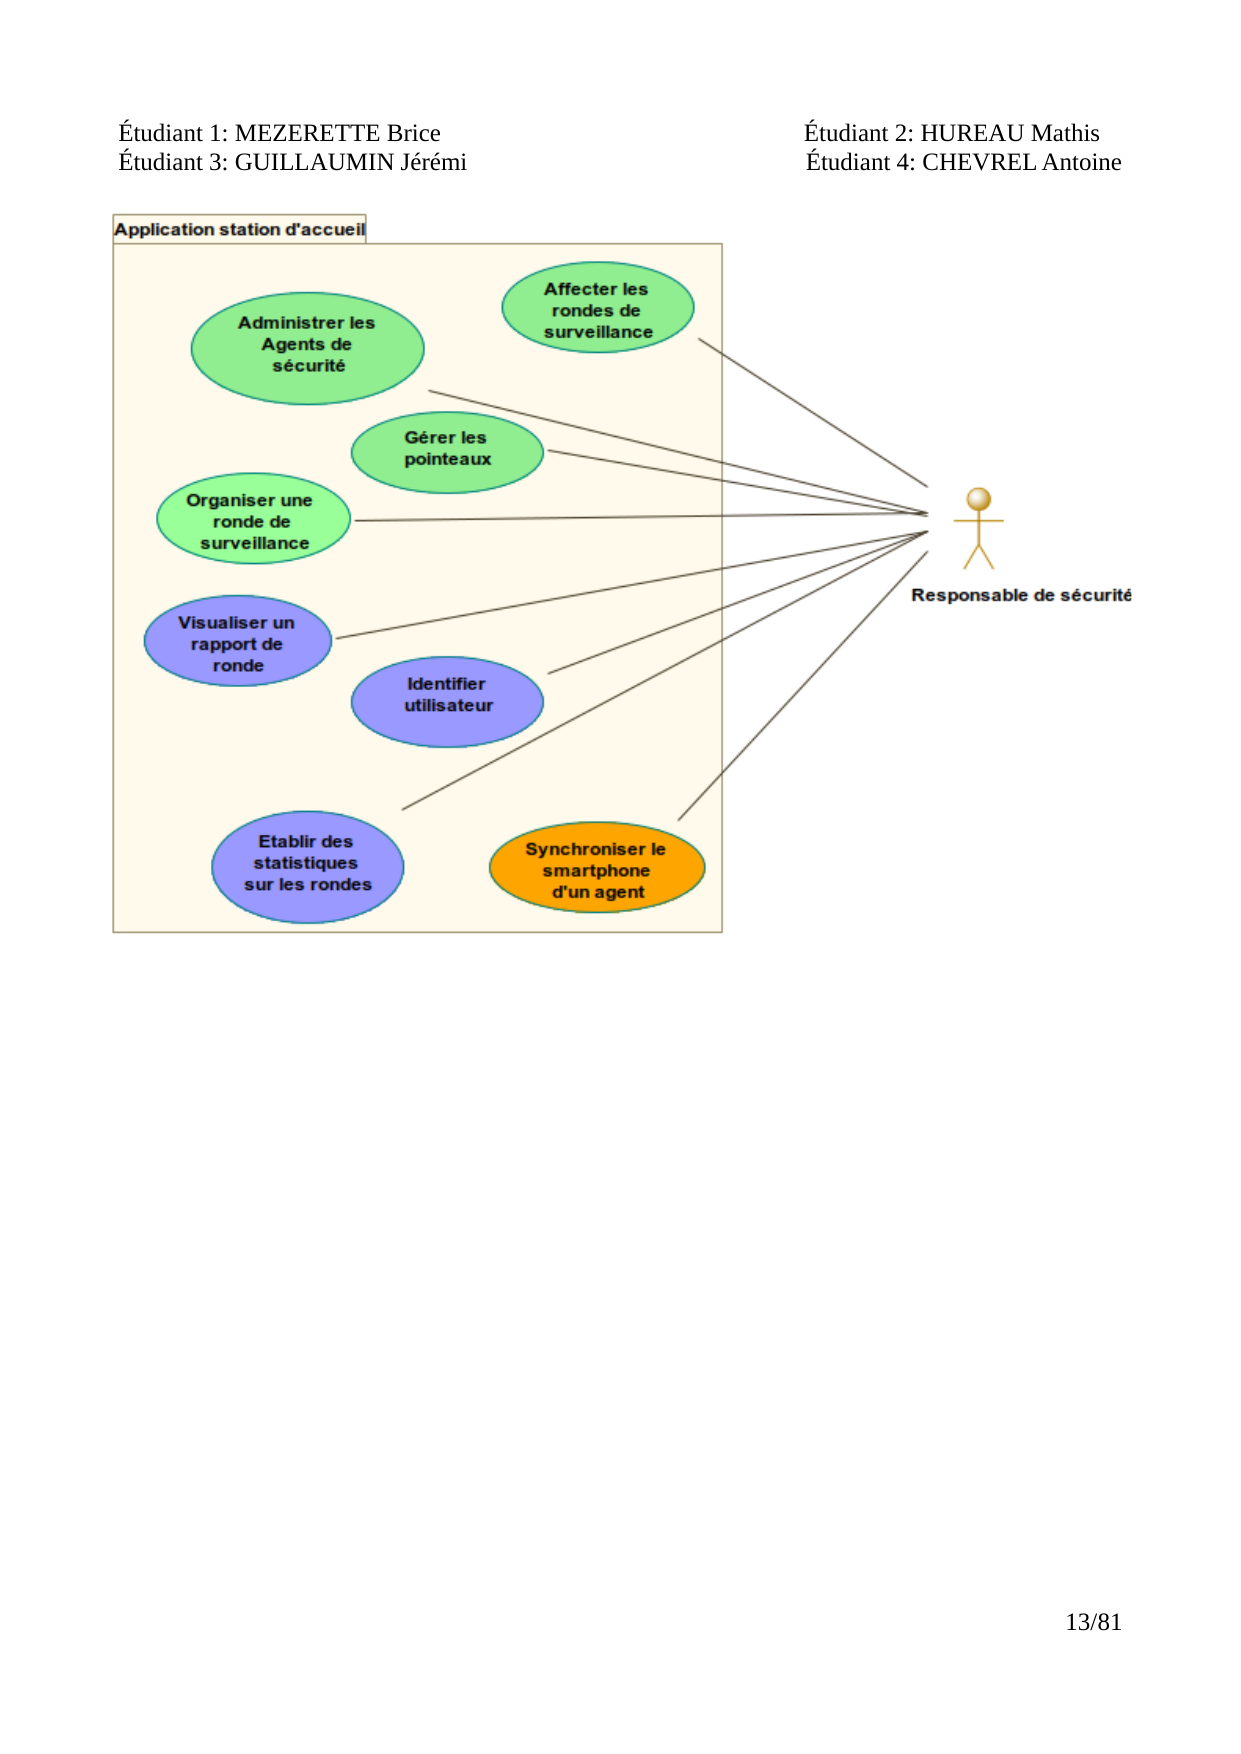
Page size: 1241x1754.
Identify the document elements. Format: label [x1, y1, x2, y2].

picture [108, 205, 1132, 934]
